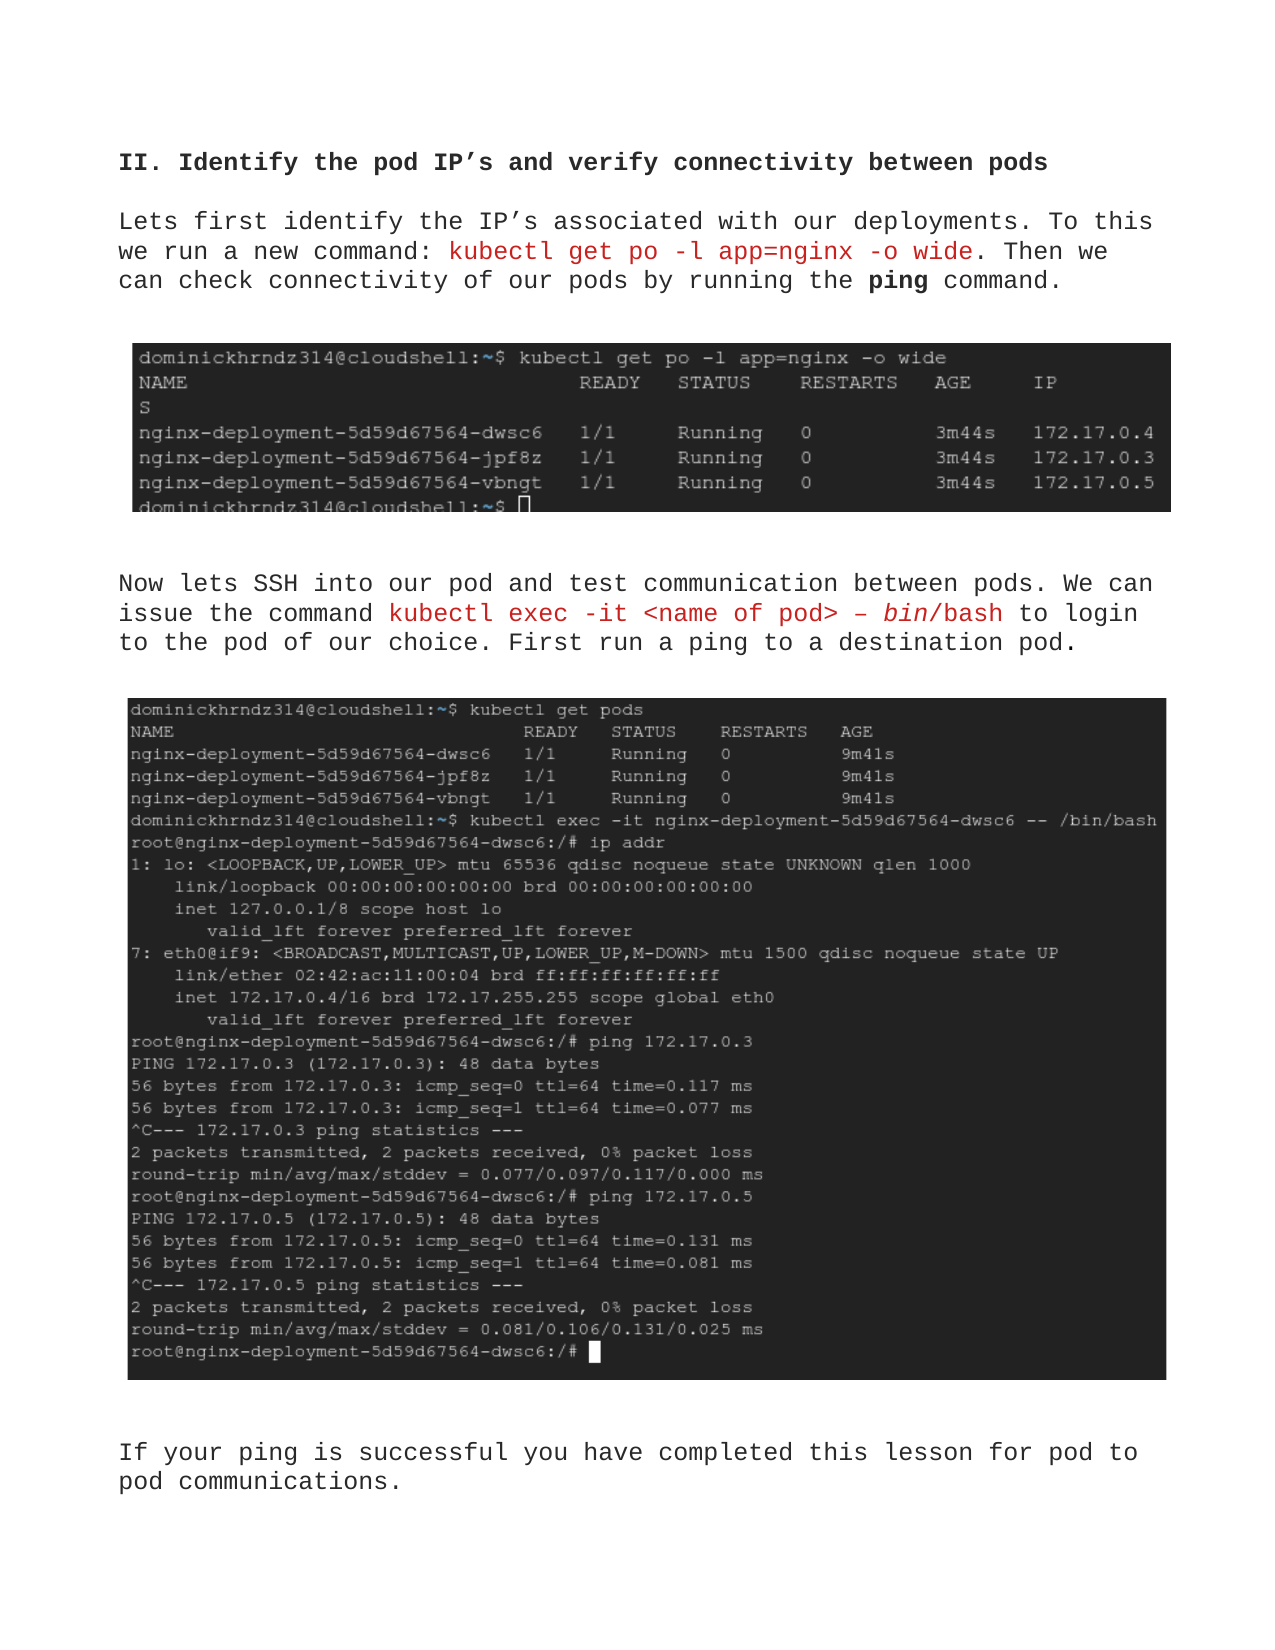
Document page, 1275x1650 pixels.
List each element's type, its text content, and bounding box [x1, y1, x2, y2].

text Lets first identify the IP’s associated with our deployments. To this we run a new command: kubectl get po -l app=nginx -o wide. Then we can check connectivity of our pods by running the ping command. [118, 207, 1157, 296]
text Now lets SSH into our pod and test communication between pods. We can issue the command kubectl exec -it <name of pod> – bin/bash to login to the pod of our choice. First run a ping to a destination pod. [118, 569, 1157, 658]
picture [127, 698, 1167, 1380]
picture [132, 343, 1171, 512]
text If your ping is successful you have completed this lesson for pod to pod communications. [118, 1438, 1157, 1497]
text II. Identify the pod IP’s and verify connectivity between pods [118, 148, 1157, 177]
